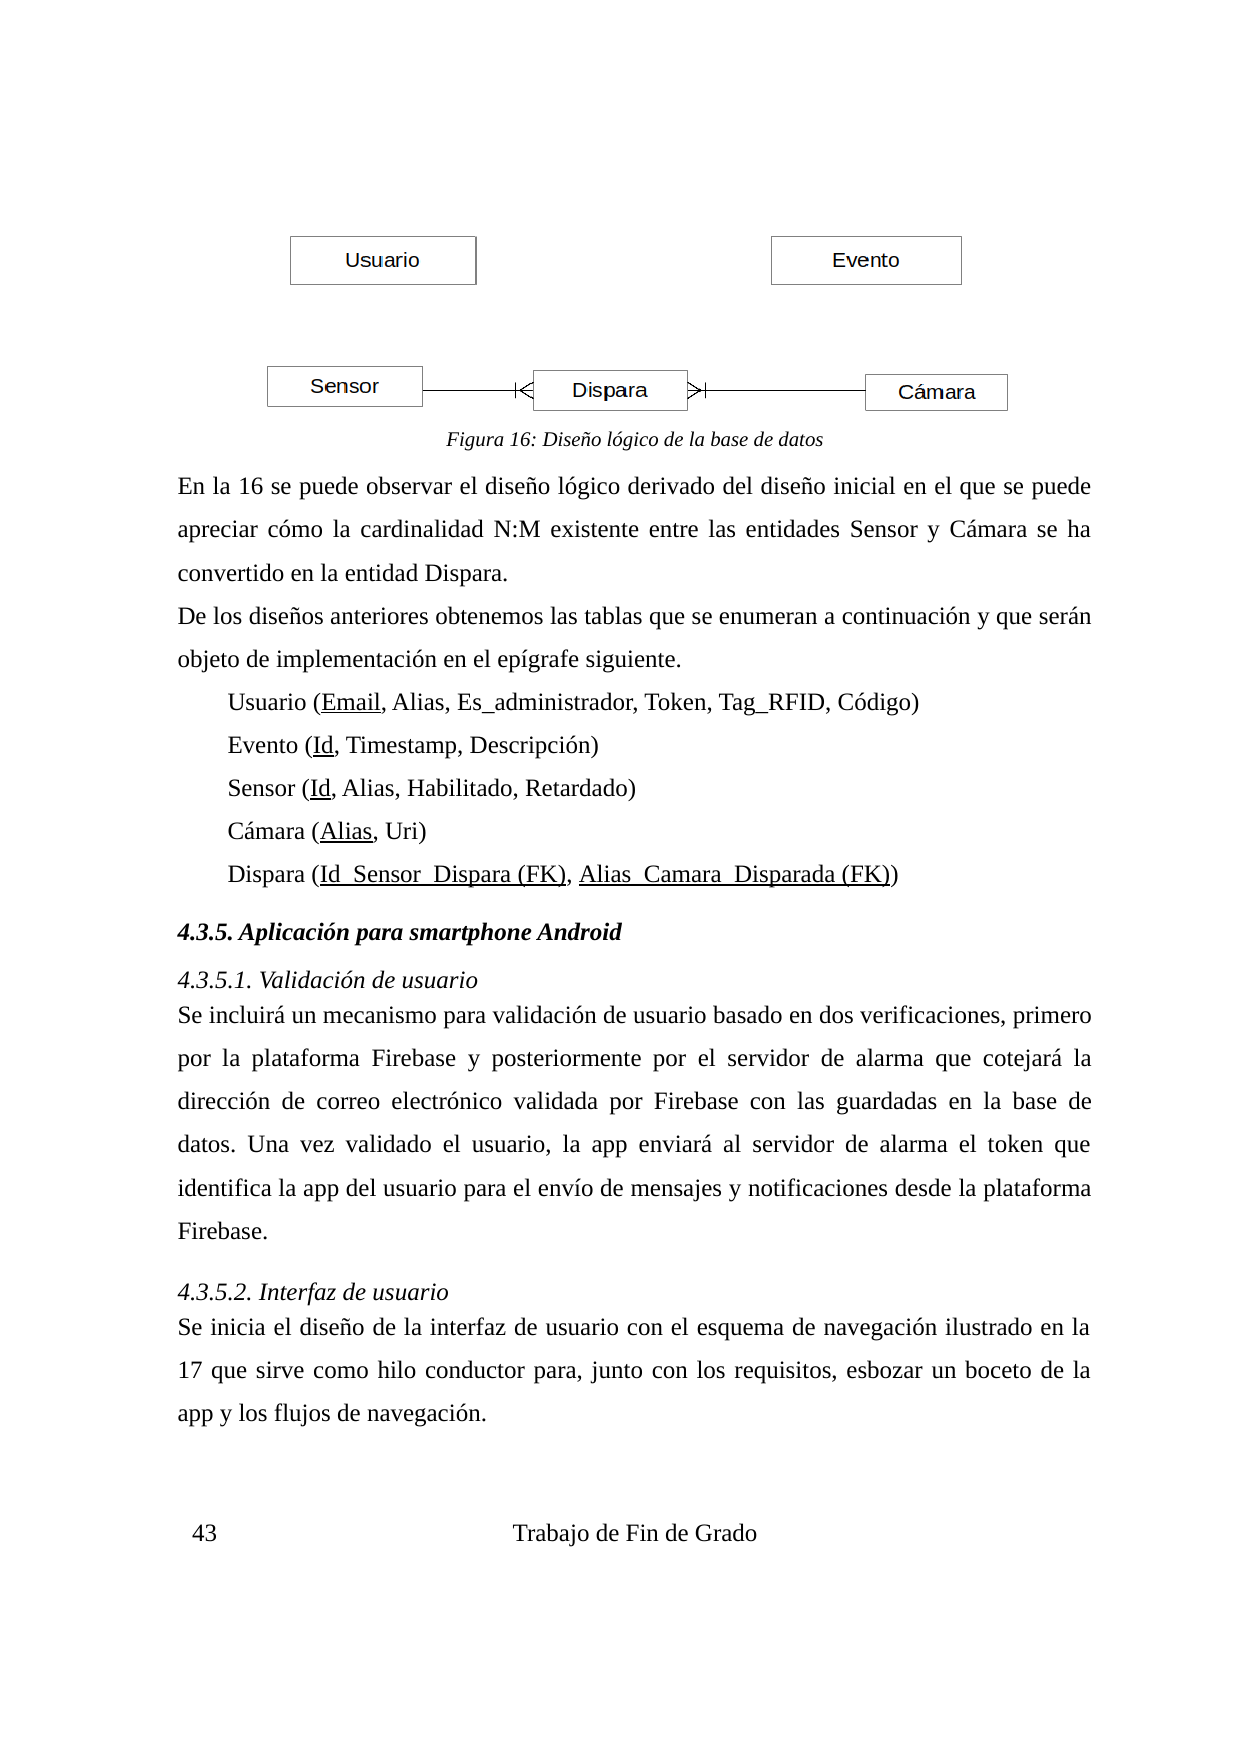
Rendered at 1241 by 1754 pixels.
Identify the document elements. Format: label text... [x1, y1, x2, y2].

text Sensor (Id, Alias, Habilitado, Retardado) [227, 773, 1092, 802]
text Dispara (Id_Sensor_Dispara (FK), Alias_Camara_Disparada (FK)) [227, 859, 1092, 888]
text Usuario (Email, Alias, Es_administrador, Token, Tag_RFID, Código) [227, 687, 1092, 716]
text Figura 16: Diseño lógico de la base de datos [216, 242, 1054, 451]
subtitle 4.3.5. Aplicación para smartphone Android [177, 917, 1092, 946]
picture [215, 219, 1054, 242]
text Se inicia el diseño de la interfaz de usuario con el esquema de navegación ilustrado en la Figura 17 que sirve como hilo conductor para, junto con los requisitos, esbozar un boceto de la app y los flujos de navegación. [177, 1312, 1092, 1427]
text En la Figura 16 se puede observar el diseño lógico derivado del diseño inicial en el que se puede apreciar cómo la cardinalidad N:M existente entre las entidades Sensor y Cámara se ha convertido en la entidad Dispara. [177, 471, 1092, 586]
subtitle 4.3.5.1. Validación de usuario [177, 965, 1092, 994]
text Se incluirá un mecanismo para validación de usuario basado en dos verificaciones, primero por la plataforma Firebase y posteriormente por el servidor de alarma que cotejará la dirección de correo electrónico validada por Firebase con las guardadas en la base de datos. Una vez validado el usuario, la app enviará al servidor de alarma el token que identifica la app del usuario para el envío de mensajes y notificaciones desde la plataforma Firebase. [177, 1000, 1092, 1244]
text Evento (Id, Timestamp, Descripción) [227, 730, 1092, 759]
subtitle 4.3.5.2. Interfaz de usuario [177, 1277, 1092, 1306]
text Cámara (Alias, Uri) [227, 816, 1092, 845]
text De los diseños anteriores obtenemos las tablas que se enumeran a continuación y que serán objeto de implementación en el epígrafe siguiente. [177, 601, 1092, 673]
